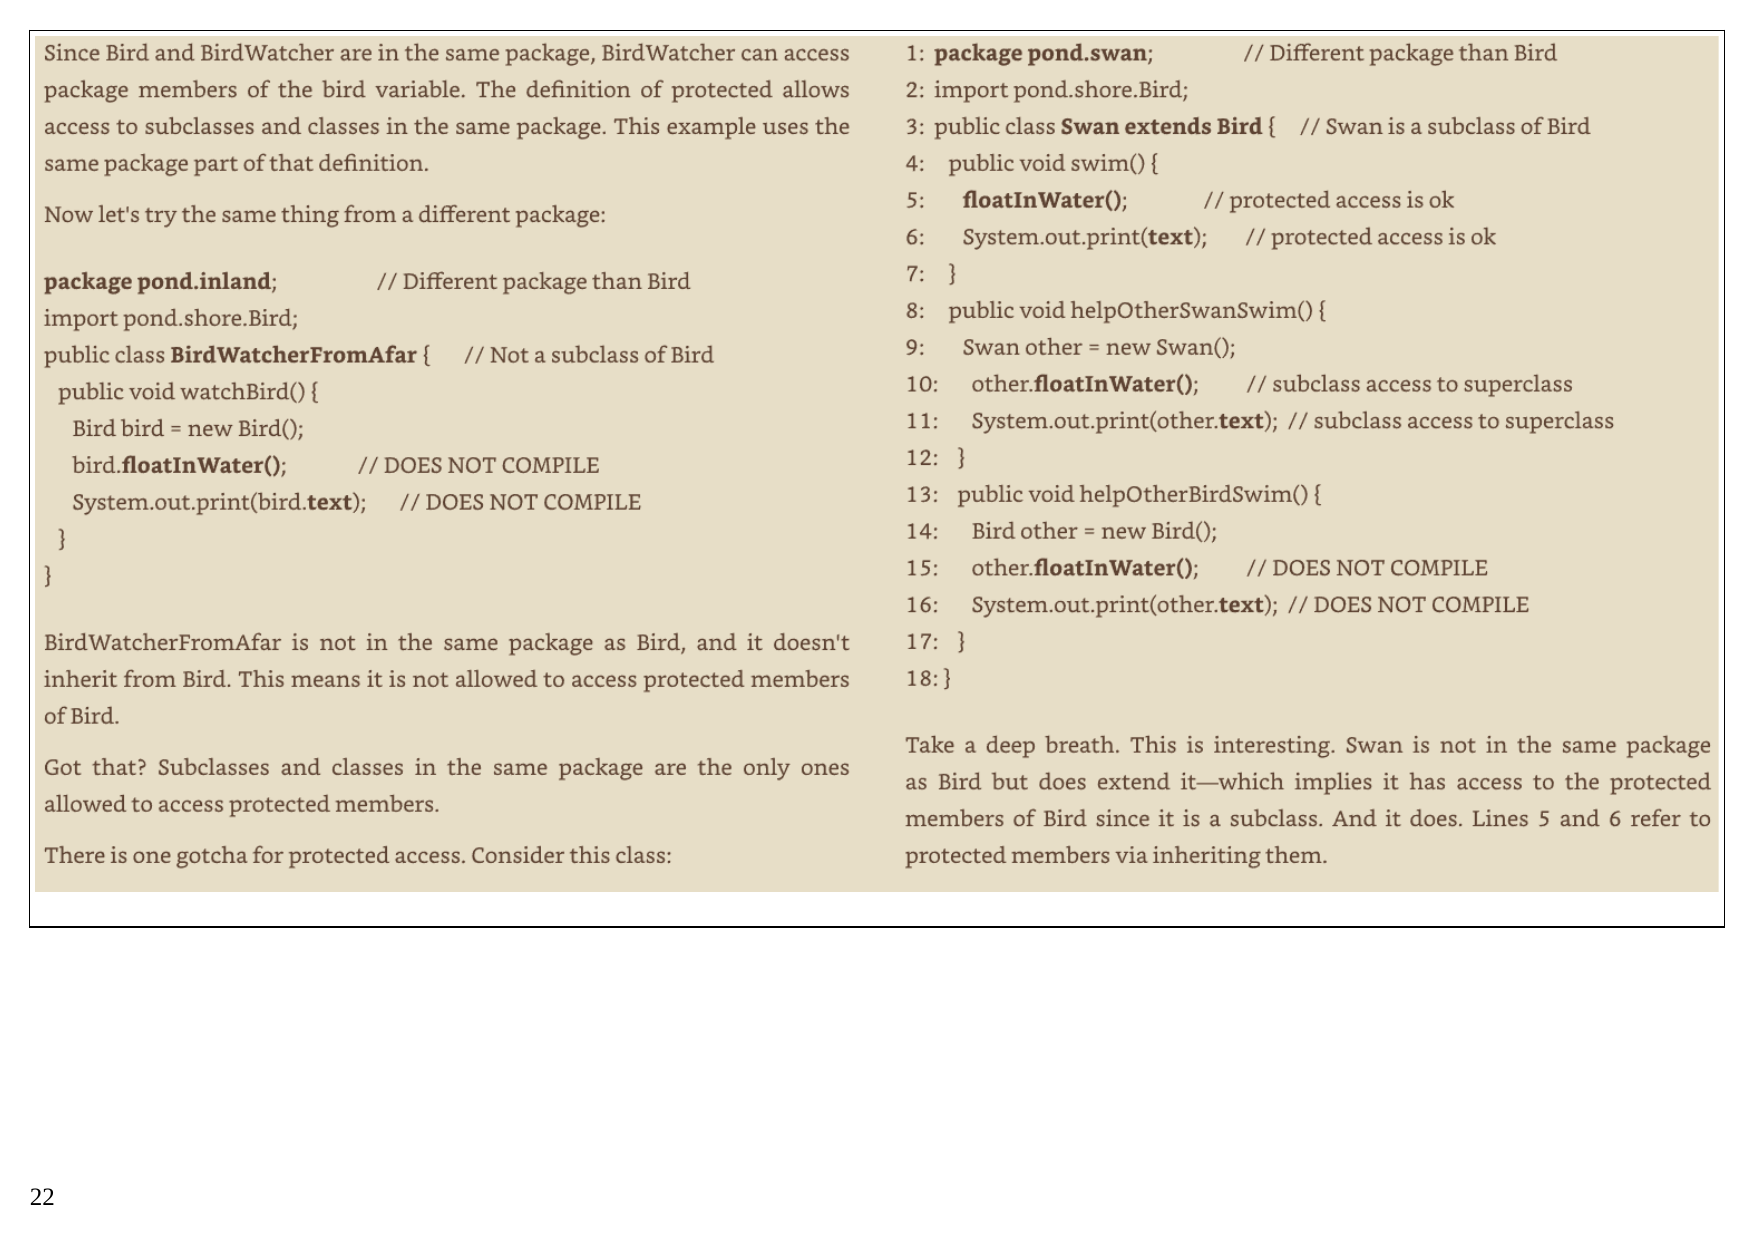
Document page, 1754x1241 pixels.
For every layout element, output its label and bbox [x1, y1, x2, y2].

table_cell [30, 31, 1724, 926]
picture [35, 36, 1719, 892]
